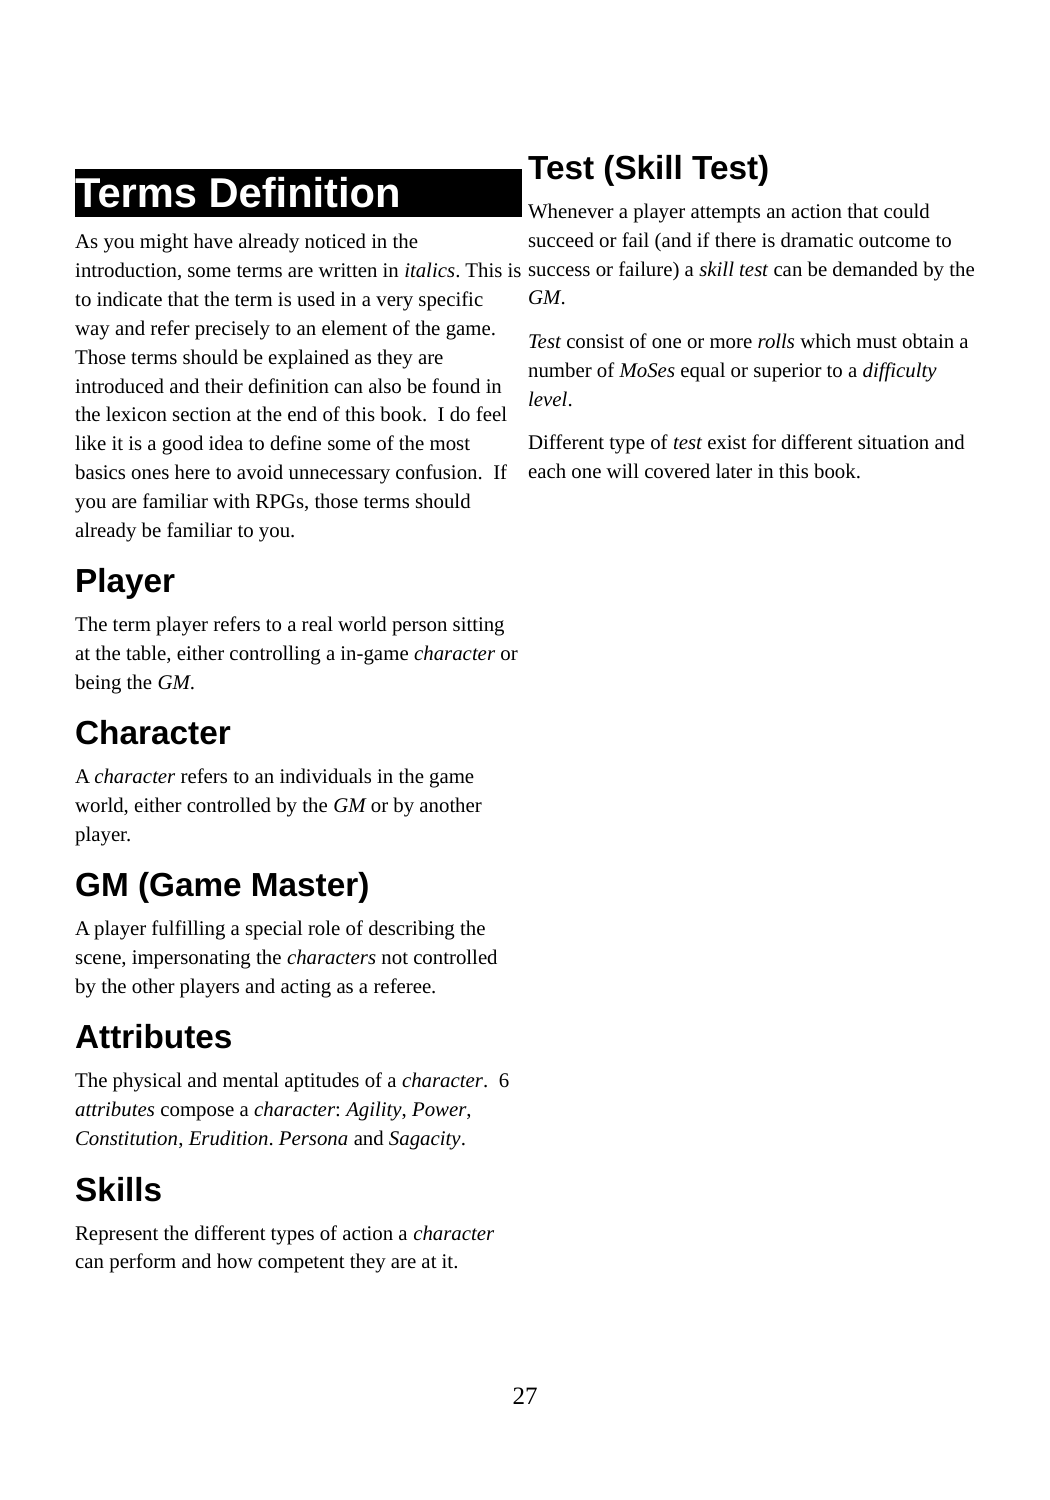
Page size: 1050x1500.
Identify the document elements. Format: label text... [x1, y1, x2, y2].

subtitle Player [75, 561, 522, 600]
text The physical and mental aptitudes of a character. 6 attributes compose a character: Agility, Power, Constitution, Erudition. Persona and Sagacity. [75, 1068, 522, 1150]
subtitle Character [75, 713, 522, 752]
text As you might have already noticed in the introduction, some terms are written in italics. This is to indicate that the term is used in a very specific way and refer precisely to an element of the game. Those terms should be explained as they are introduced and their definition can also be found in the lexicon section at the end of this book. I do feel like it is a good idea to define some of the most basics ones here to avoid unnecessary confusion. If you are familiar with RPGs, those terms should already be familiar to you. [75, 229, 522, 542]
text The term player refers to a real world person sitting at the table, either controlling a in-game character or being the GM. [75, 612, 522, 694]
text Test consist of one or more rolls which must obtain a number of MoSes equal or superior to a difficulty level. [528, 329, 975, 411]
subtitle Terms Definition [75, 169, 522, 217]
subtitle Attributes [75, 1017, 522, 1056]
subtitle GM (Game Master) [75, 865, 522, 904]
text A player fulfilling a special role of describing the scene, impersonating the characters not controlled by the other players and acting as a referee. [75, 916, 522, 998]
text Represent the different types of action a character can perform and how competent they are at it. [75, 1221, 522, 1273]
text Whenever a player attempts an action that could succeed or fail (and if there is dramatic outcome to success or failure) a skill test can be demanded by the GM. [528, 199, 975, 309]
text Different type of test exist for different situation and each one will covered later in this book. [528, 430, 975, 483]
subtitle Skills [75, 1169, 522, 1208]
text A character refers to an individuals in the game world, either controlled by the GM or by another player. [75, 764, 522, 846]
subtitle Test (Skill Test) [528, 148, 975, 186]
